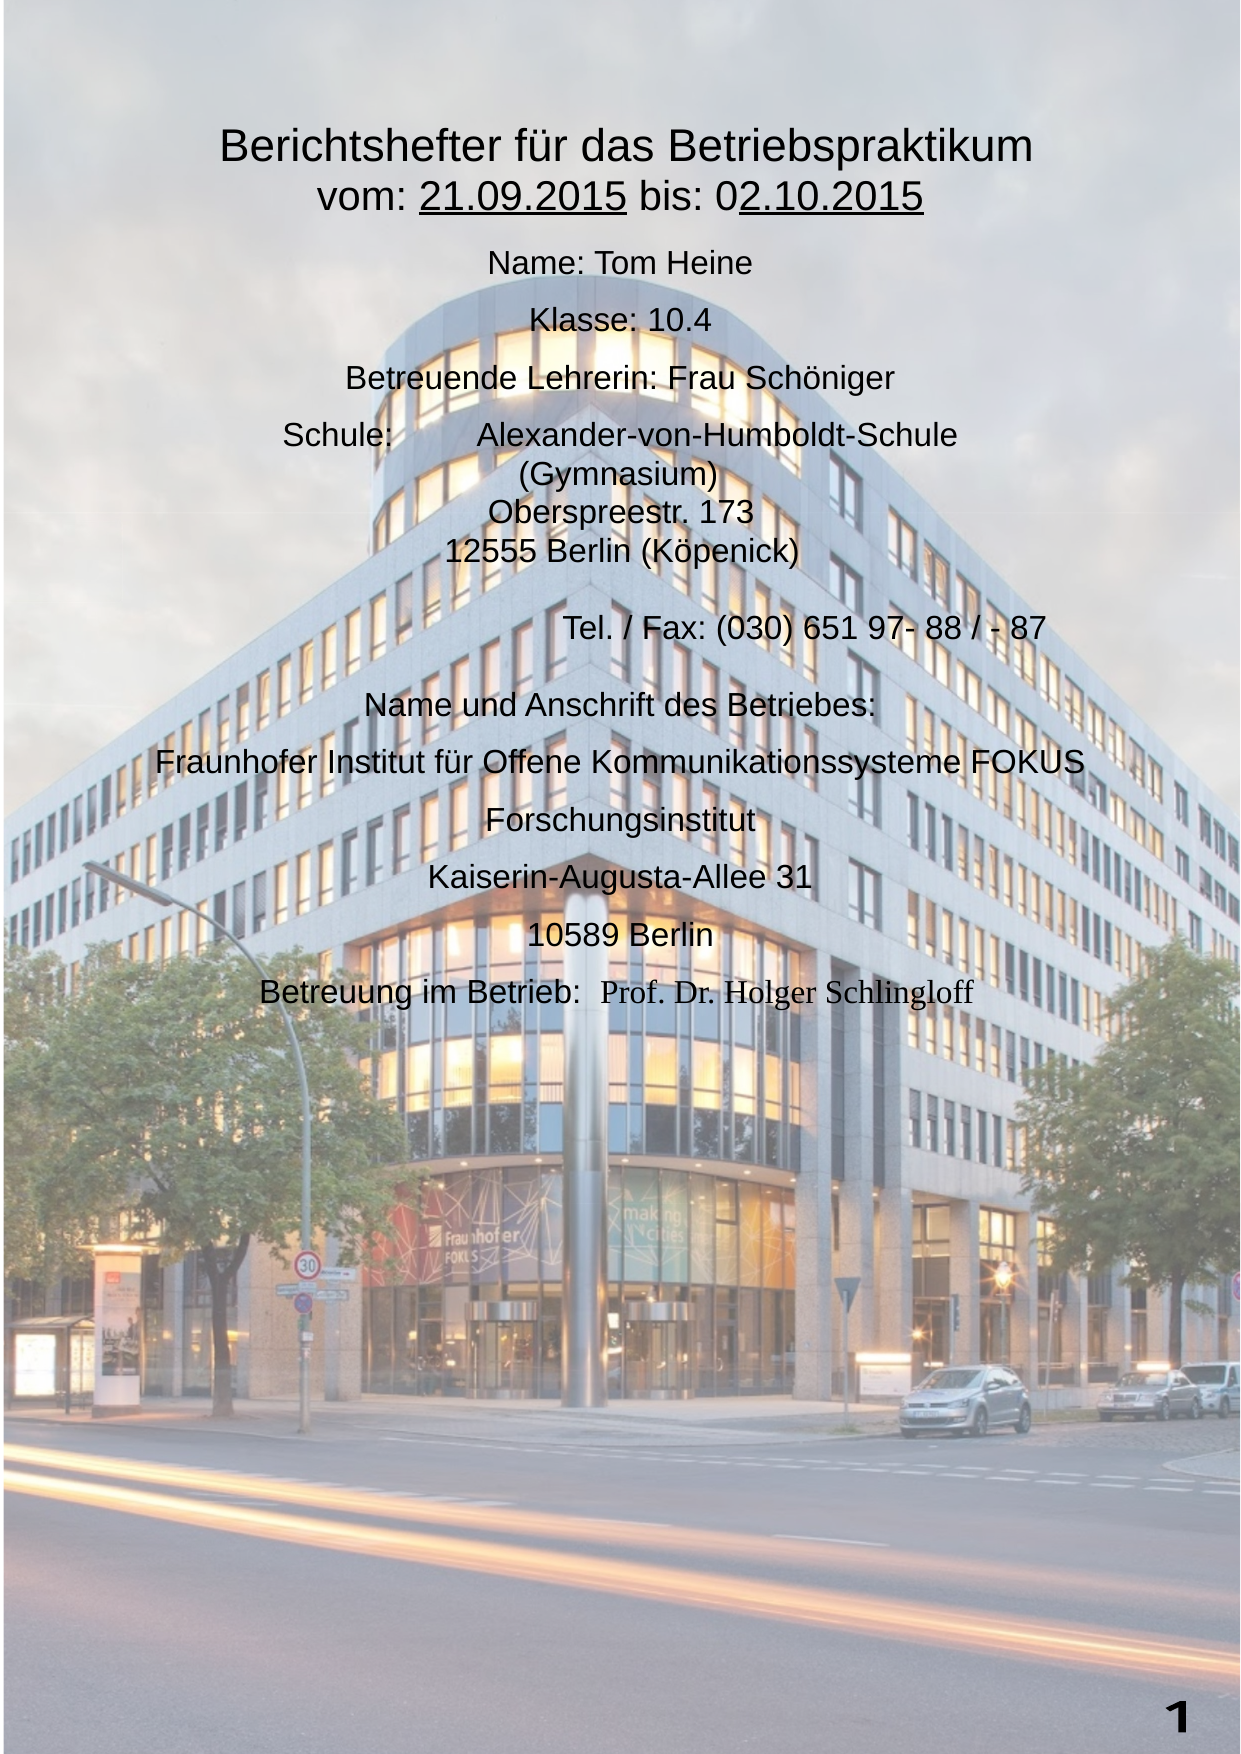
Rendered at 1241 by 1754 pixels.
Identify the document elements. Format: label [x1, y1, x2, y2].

picture [118, 973, 1122, 1011]
picture [118, 915, 1122, 953]
